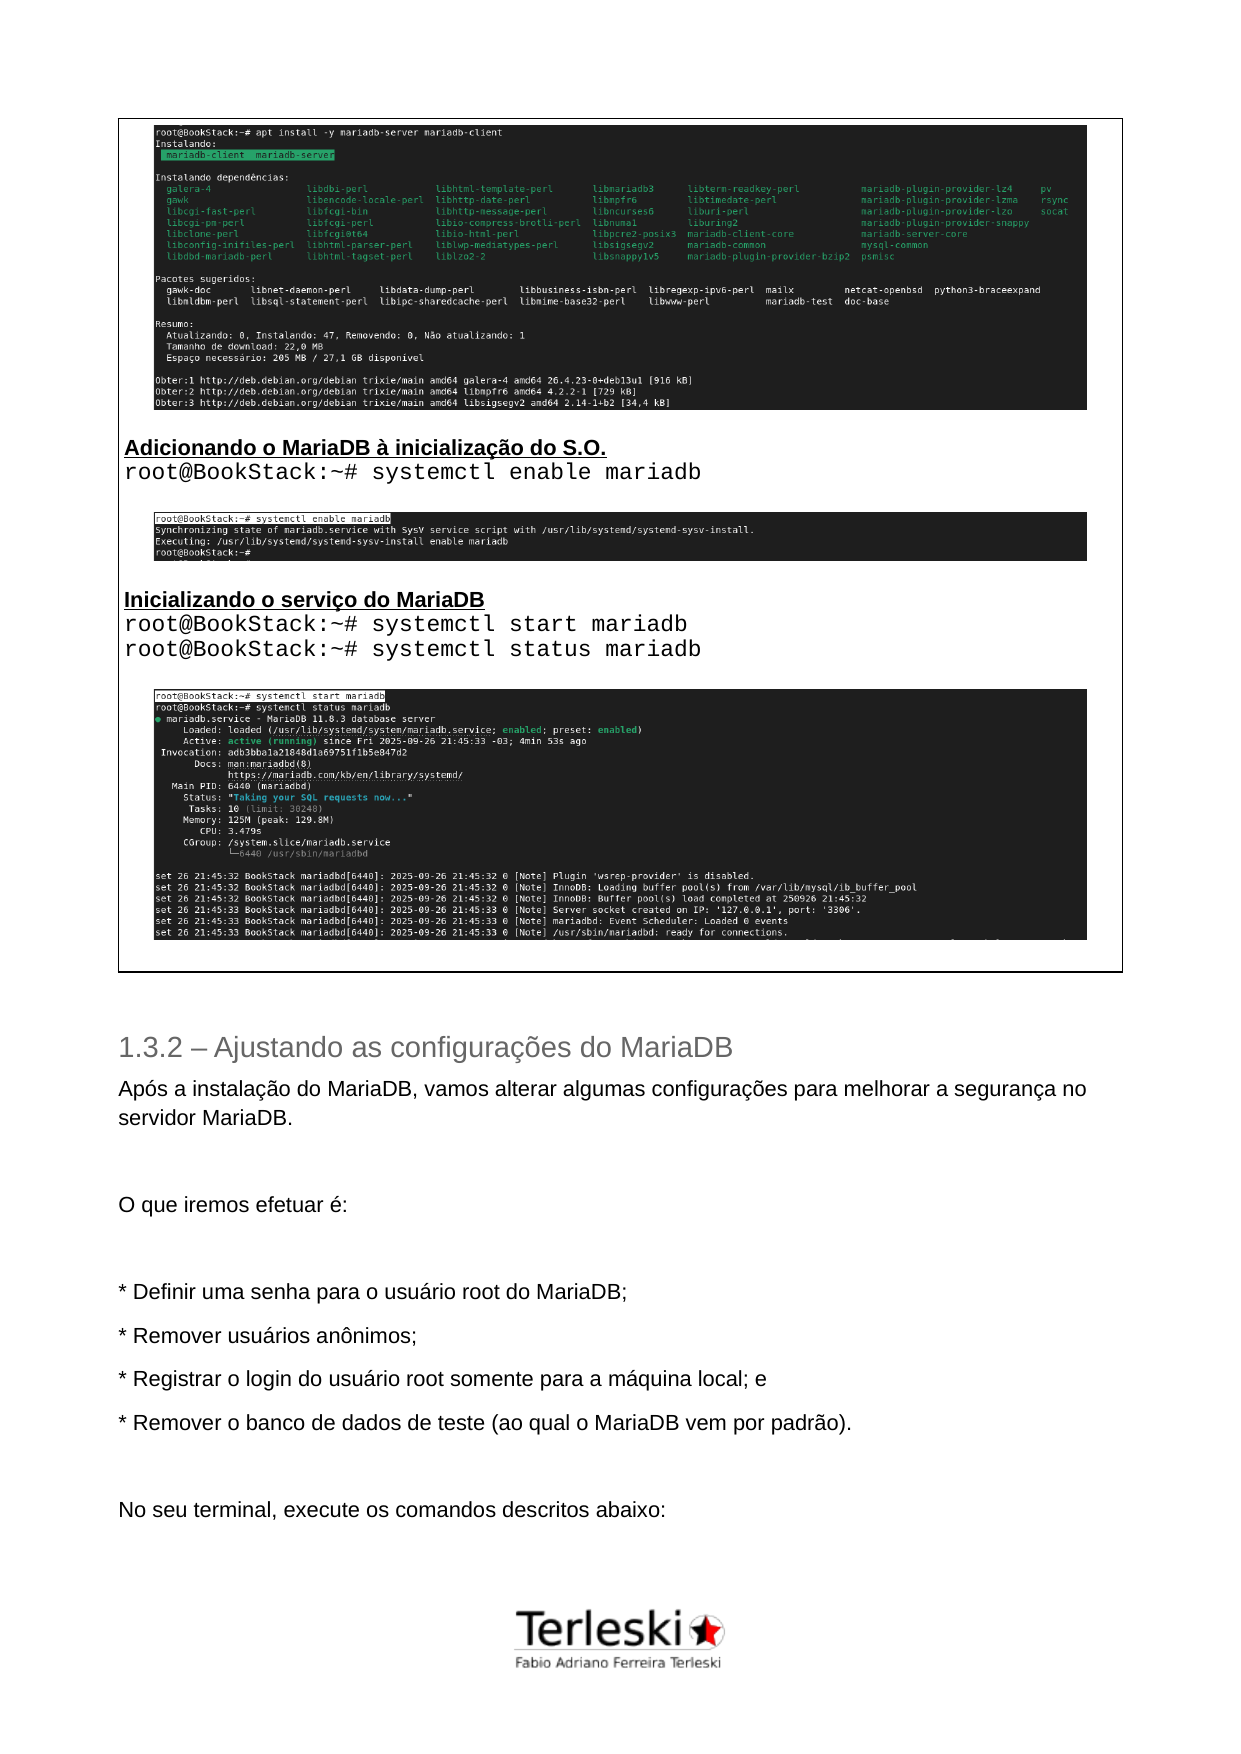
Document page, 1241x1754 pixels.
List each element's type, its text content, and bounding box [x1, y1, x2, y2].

text O que iremos efetuar é: [118, 1192, 1122, 1217]
text Após a instalação do MariaDB, vamos alterar algumas configurações para melhorar a segurança no servidor MariaDB. [118, 1076, 1122, 1130]
picture [153, 125, 1087, 410]
picture [513, 1607, 727, 1673]
text * Definir uma senha para o usuário root do MariaDB; [118, 1279, 1122, 1304]
picture [153, 512, 1087, 561]
table_header Adicionando o MariaDB à inicialização do S.O. root@BookStack:~# systemctl enable mariadb Inicializando o serviço do MariaDB root@BookStack:~# systemctl start mariadb root@BookStack:~# systemctl status mariadb [119, 119, 1122, 971]
text No seu terminal, execute os comandos descritos abaixo: [118, 1497, 1122, 1522]
text * Remover usuários anônimos; [118, 1323, 1122, 1348]
picture [153, 689, 1087, 940]
text * Registrar o login do usuário root somente para a máquina local; e [118, 1366, 1122, 1392]
subtitle 1.3.2 – Ajustando as configurações do MariaDB [118, 1030, 1122, 1064]
text * Remover o banco de dados de teste (ao qual o MariaDB vem por padrão). [118, 1410, 1122, 1435]
